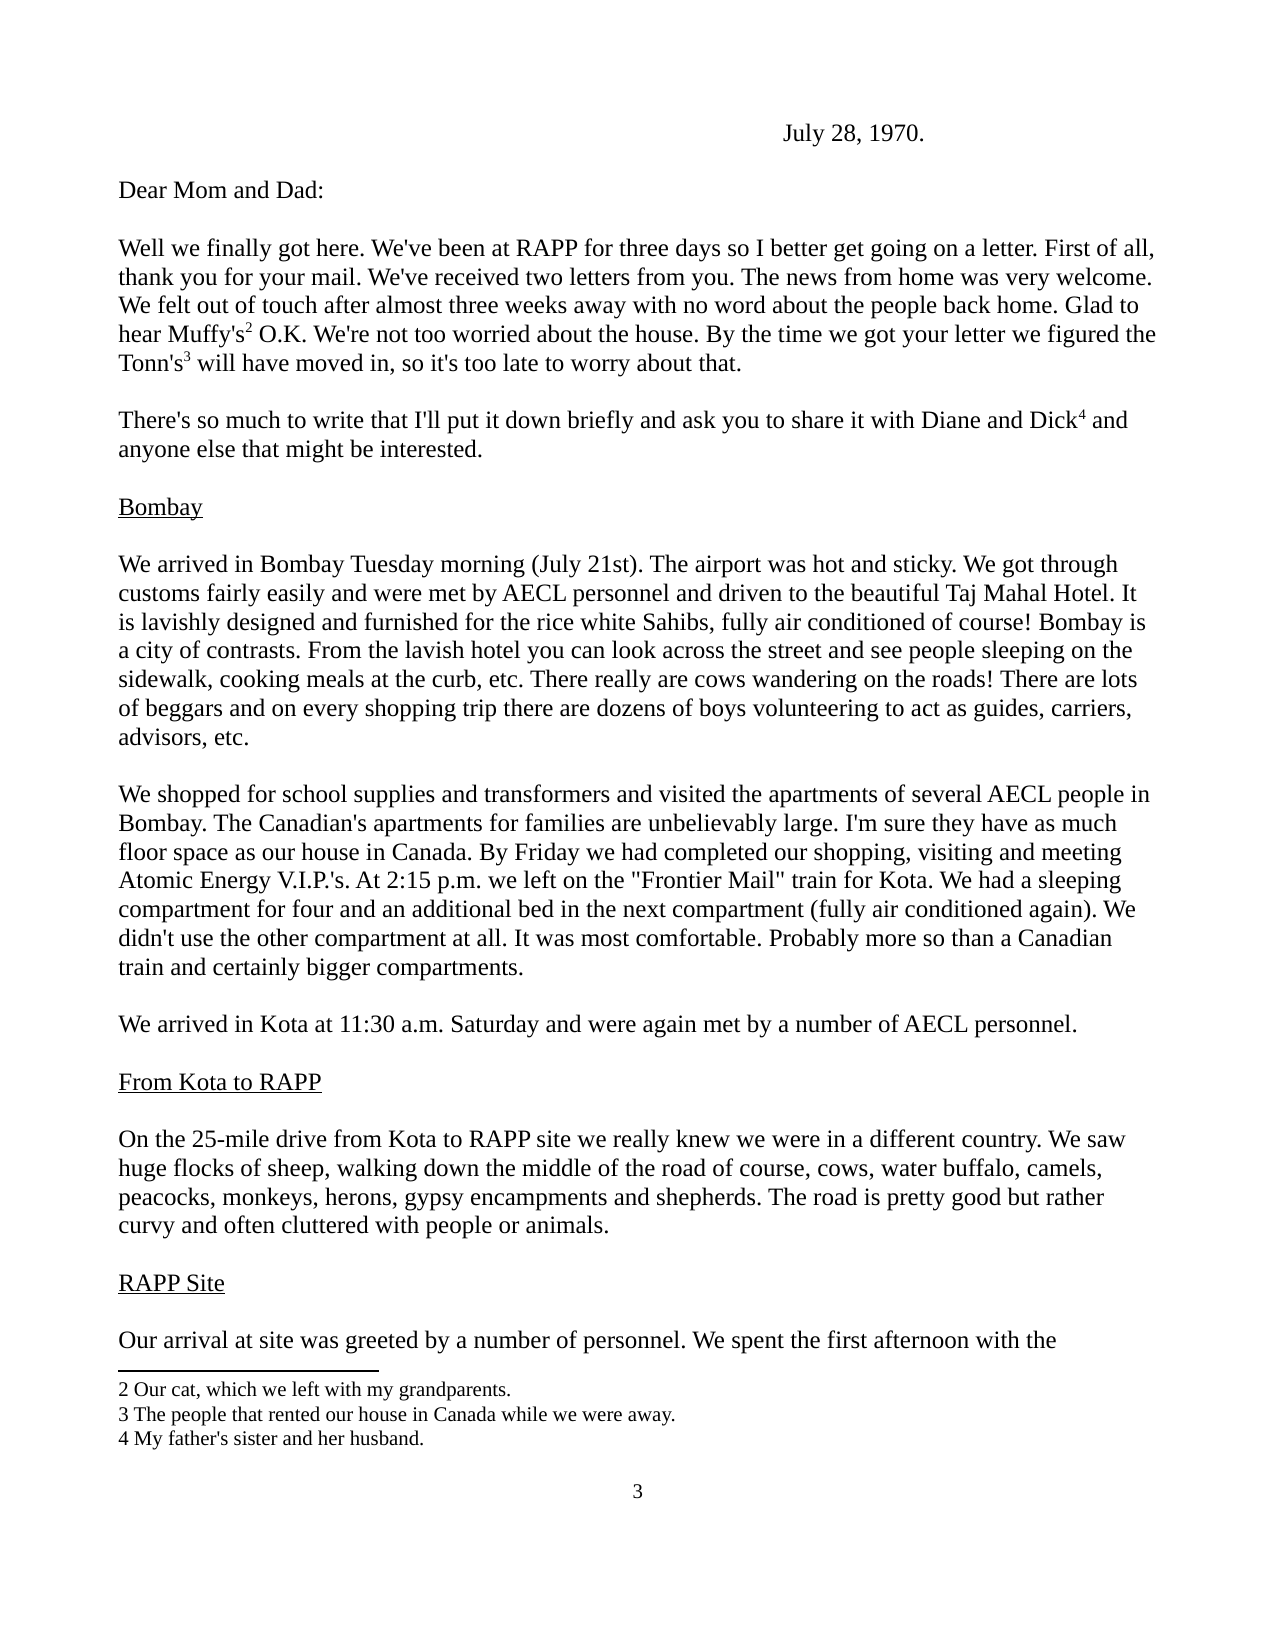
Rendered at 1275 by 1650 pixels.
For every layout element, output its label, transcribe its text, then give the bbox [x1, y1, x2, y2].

text Dear Mom and Dad: [118, 176, 1157, 204]
text From Kota to RAPP [118, 1067, 1157, 1096]
text Our cat, which we left with my grandparents. [118, 1377, 1157, 1401]
text Well we finally got here. We've been at RAPP for three days so I better get going on a letter. First of all, thank you for your mail. We've received two letters from you. The news from home was very welcome. We felt out of touch after almost three weeks away with no word about the people back home. Glad to hear Muffy's O.K. We're not too worried about the house. By the time we got your letter we figured the Tonn's will have moved in, so it's too late to worry about that. [118, 233, 1157, 377]
text We shopped for school supplies and transformers and visited the apartments of several AECL people in Bombay. The Canadian's apartments for families are unbelievably large. I'm sure they have as much floor space as our house in Canada. By Friday we had completed our shopping, visiting and meeting Atomic Energy V.I.P.'s. At 2:15 p.m. we left on the "Frontier Mail" train for Kota. We had a sleeping compartment for four and an additional bed in the next compartment (fully air conditioned again). We didn't use the other compartment at all. It was most comfortable. Probably more so than a Canadian train and certainly bigger compartments. [118, 779, 1157, 981]
text RAPP Site [118, 1268, 1157, 1297]
text There's so much to write that I'll put it down briefly and ask you to share it with Diane and Dick and anyone else that might be interested. [118, 406, 1157, 463]
text Our arrival at site was greeted by a number of personnel. We spent the first afternoon with the [118, 1326, 1157, 1354]
text On the 25-mile drive from Kota to RAPP site we really knew we were in a different country. We saw huge flocks of sheep, walking down the middle of the road of course, cows, water buffalo, camels, peacocks, monkeys, herons, gypsy encampments and shepherds. The road is pretty good but rather curvy and often cluttered with people or animals. [118, 1124, 1157, 1239]
text We arrived in Kota at 11:30 a.m. Saturday and were again met by a number of AECL personnel. [118, 1009, 1157, 1038]
text My father's sister and her husband. [118, 1426, 1157, 1449]
text We arrived in Bombay Tuesday morning (July 21st). The airport was hot and sticky. We got through customs fairly easily and were met by AECL personnel and driven to the beautiful Taj Mahal Hotel. It is lavishly designed and furnished for the rice white Sahibs, fully air conditioned of course! Bombay is a city of contrasts. From the lavish hotel you can look across the street and see people sleeping on the sidewalk, cooking meals at the curb, etc. There really are cows wandering on the roads! There are lots of beggars and on every shopping trip there are dozens of boys volunteering to act as guides, carriers, advisors, etc. [118, 549, 1157, 751]
text July 28, 1970. [118, 118, 1157, 147]
text Bombay [118, 492, 1157, 521]
text The people that rented our house in Canada while we were away. [118, 1401, 1157, 1426]
